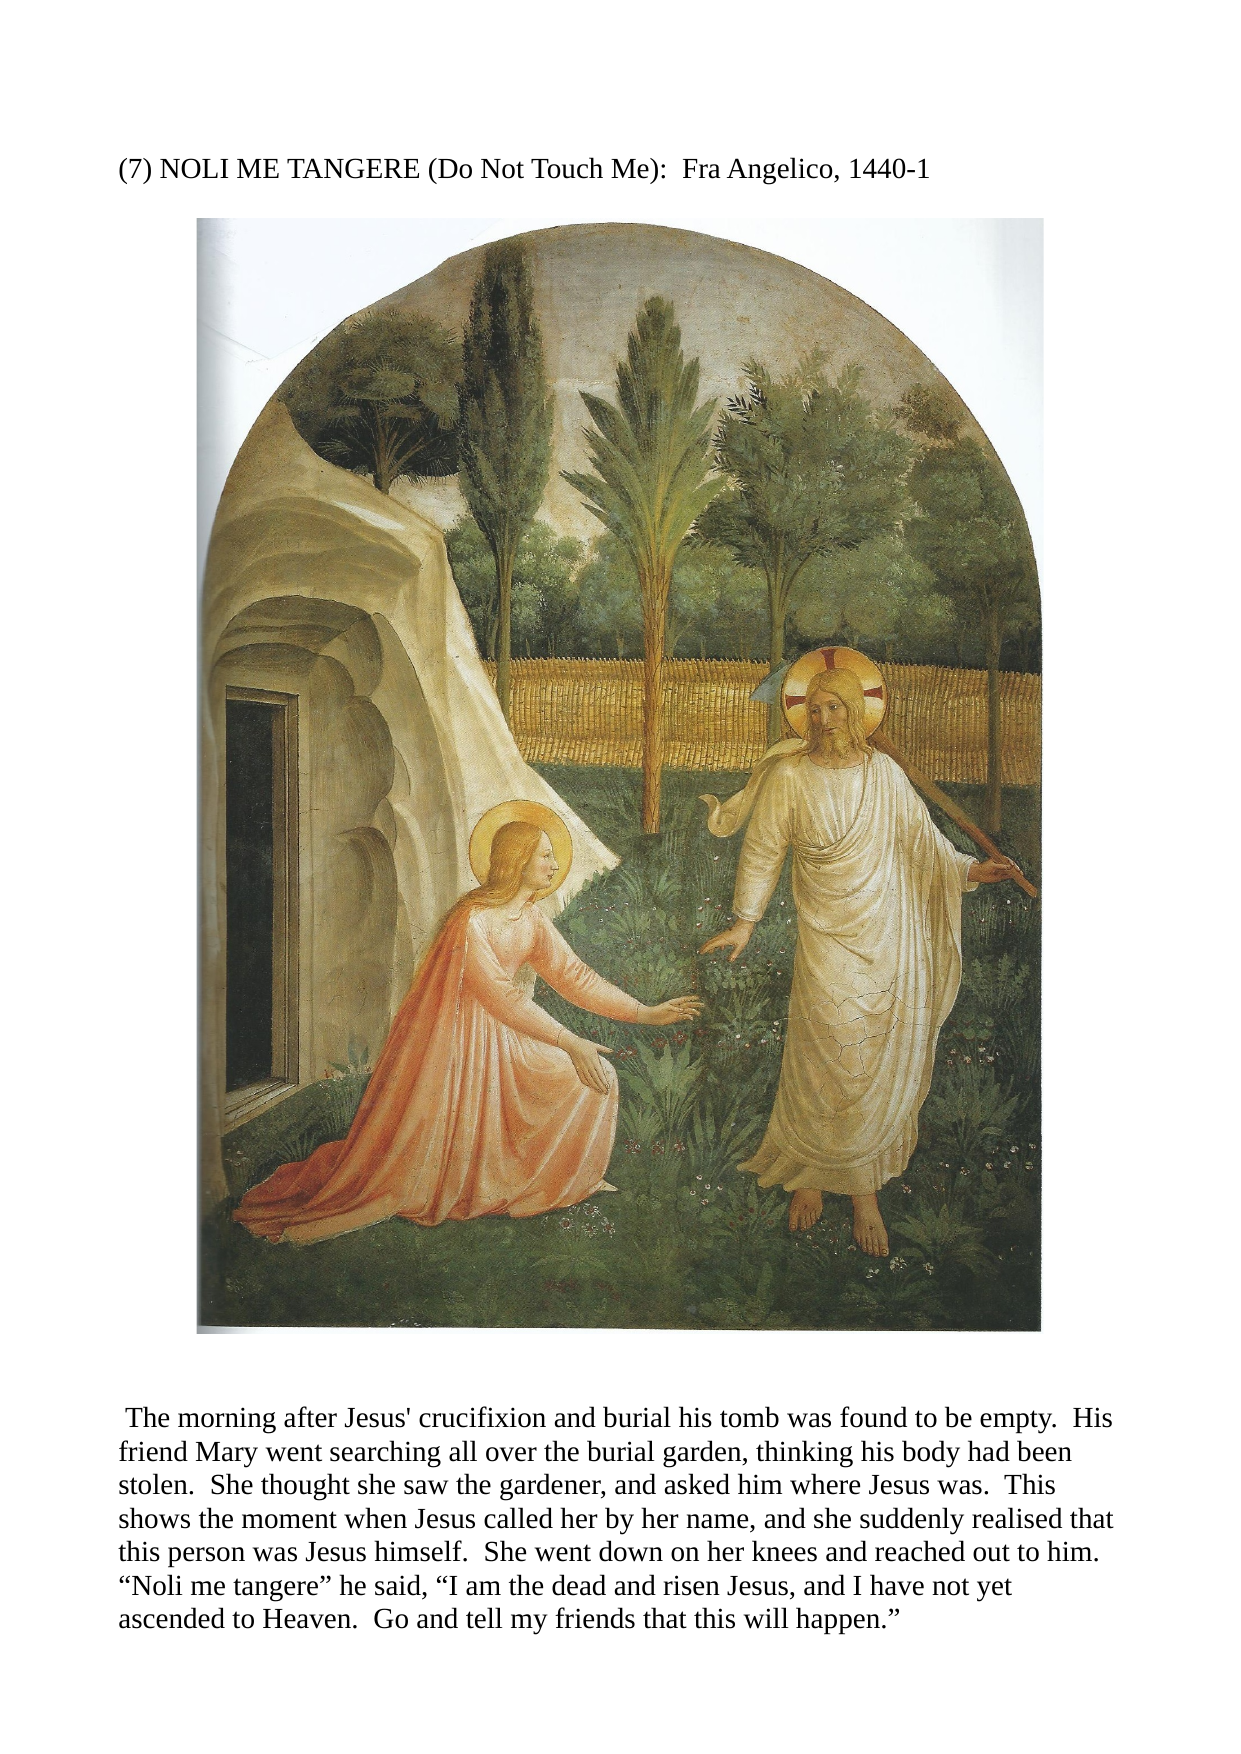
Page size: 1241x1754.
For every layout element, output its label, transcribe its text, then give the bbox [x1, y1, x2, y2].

text The morning after Jesus' crucifixion and burial his tomb was found to be empty. His friend Mary went searching all over the burial garden, thinking his body had been stolen. She thought she saw the gardener, and asked him where Jesus was. This shows the moment when Jesus called her by her name, and she suddenly realised that this person was Jesus himself. She went down on her knees and reached out to him. “Noli me tangere” he said, “I am the dead and risen Jesus, and I have not yet ascended to Heaven. Go and tell my friends that this will happen.” [118, 1400, 1122, 1635]
text (7) NOLI ME TANGERE (Do Not Touch Me): Fra Angelico, 1440-1 [118, 152, 1122, 185]
picture [196, 218, 1044, 1334]
